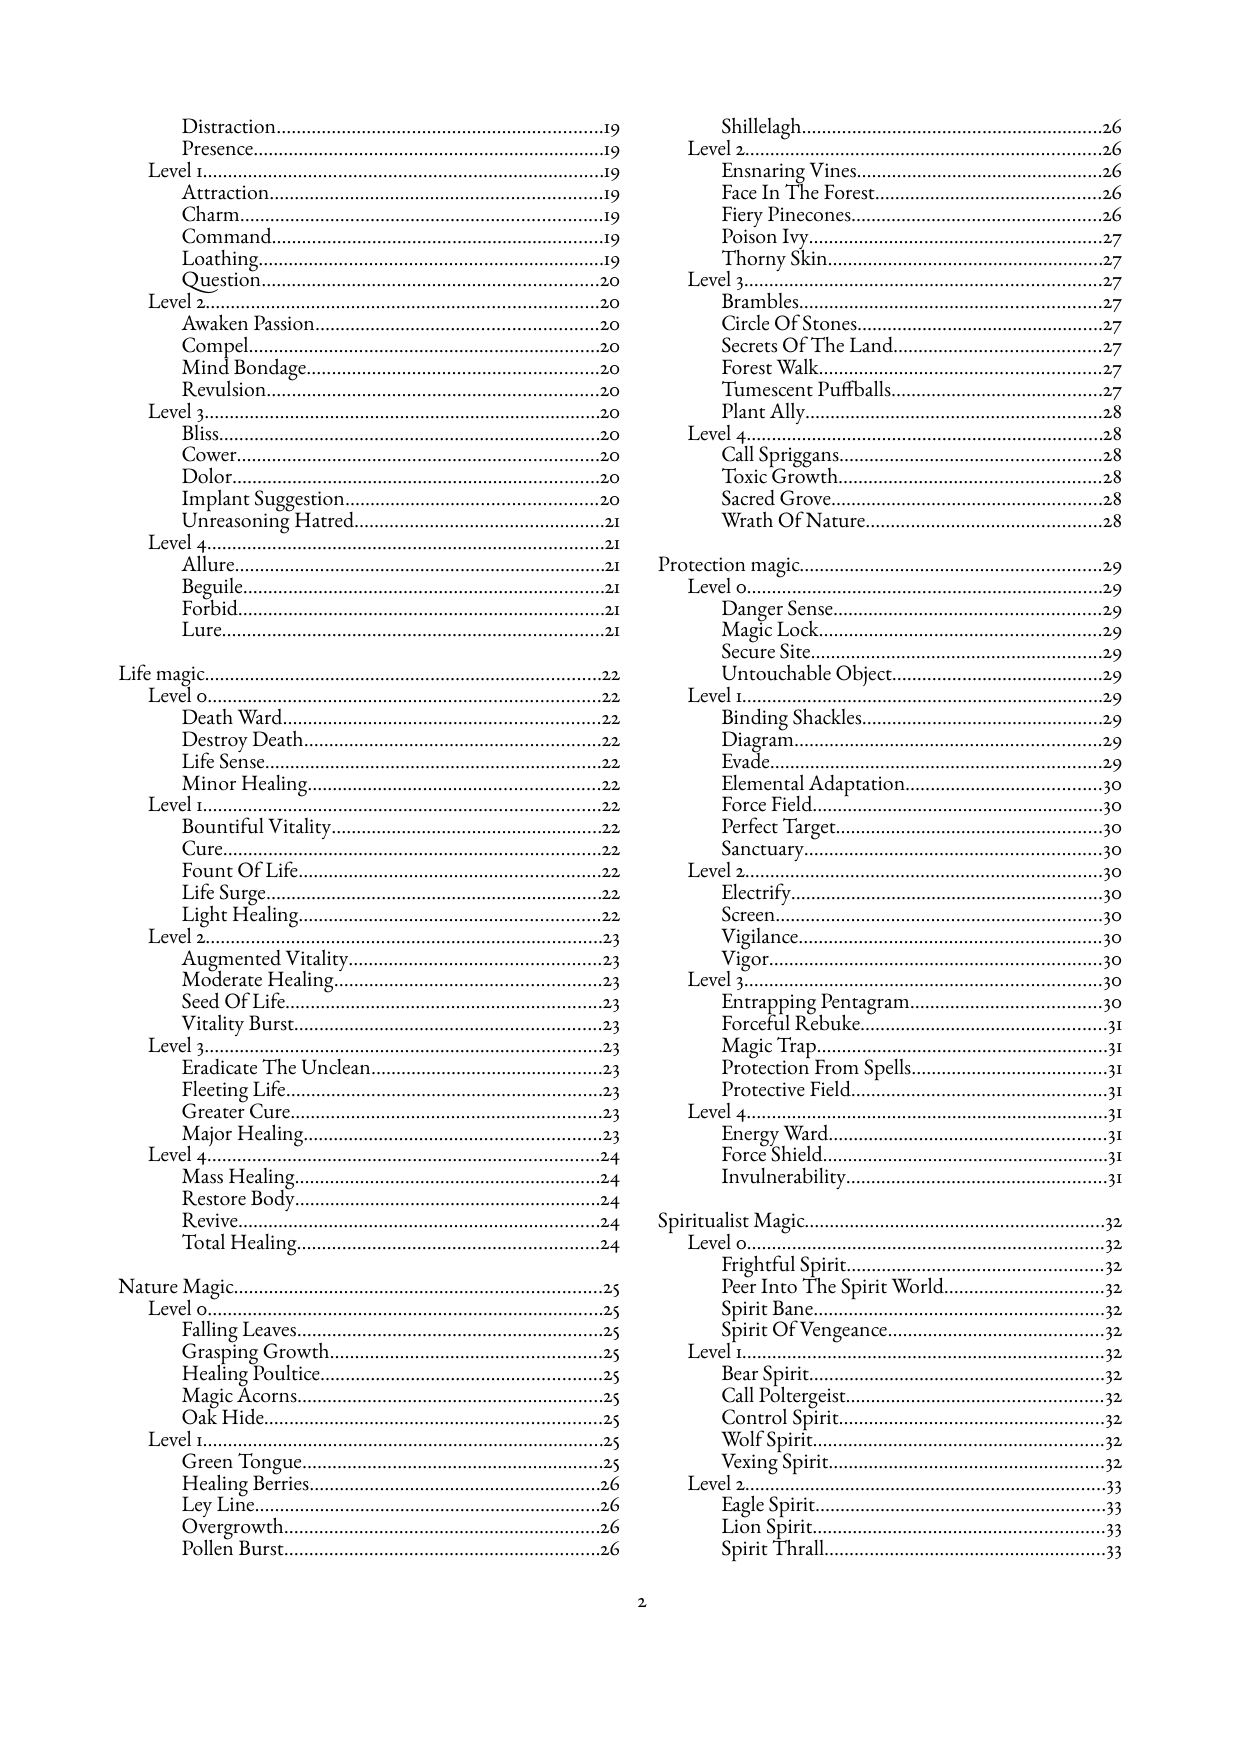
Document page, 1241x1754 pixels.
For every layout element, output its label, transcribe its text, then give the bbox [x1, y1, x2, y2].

text Loathing 19 [177, 249, 620, 271]
text Sanctuary 30 [717, 840, 1122, 862]
text Screen 30 [717, 906, 1122, 927]
text Eradicate The Unclean 23 [177, 1059, 620, 1081]
text Plant Ally 28 [717, 402, 1122, 424]
text Electrify 30 [717, 884, 1122, 906]
text Vexing Spirit 32 [717, 1452, 1122, 1474]
text Life magic 22 [118, 655, 620, 687]
text Energy Ward 31 [717, 1124, 1122, 1146]
text Falling Leaves 25 [177, 1321, 620, 1343]
text Level 3 27 [687, 271, 1122, 293]
text Dolor 20 [177, 468, 620, 490]
text Forceful Rebuke 31 [717, 1015, 1122, 1037]
text Untouchable Object 29 [717, 665, 1122, 687]
text Magic Acorns 25 [177, 1387, 620, 1409]
text Danger Sense 29 [717, 599, 1122, 621]
text Protective Field 31 [717, 1081, 1122, 1102]
text Beguile 21 [177, 577, 620, 599]
text Level 2 26 [687, 140, 1122, 162]
text Invulnerability 31 [717, 1168, 1122, 1190]
text Nature Magic 25 [118, 1268, 620, 1299]
text Level 1 25 [148, 1431, 620, 1452]
text Death Ward 22 [177, 709, 620, 731]
text Secure Site 29 [717, 643, 1122, 665]
text Healing Berries 26 [177, 1474, 620, 1496]
text Level 2 30 [687, 862, 1122, 884]
text Forbid 21 [177, 599, 620, 621]
text Perfect Target 30 [717, 818, 1122, 840]
text Question 20 [177, 271, 620, 293]
text Charm 19 [177, 206, 620, 227]
text Level 1 32 [687, 1343, 1122, 1365]
text Protection From Spells 31 [717, 1059, 1122, 1081]
text Fount Of Life 22 [177, 862, 620, 884]
text Cure 22 [177, 840, 620, 862]
text Life Sense 22 [177, 752, 620, 774]
text Bliss 20 [177, 424, 620, 446]
text Total Healing 24 [177, 1234, 620, 1256]
text Revive 24 [177, 1212, 620, 1234]
text Force Field 30 [717, 796, 1122, 818]
text Awaken Passion 20 [177, 315, 620, 337]
text Green Tongue 25 [177, 1452, 620, 1474]
text Wolf Spirit 32 [717, 1431, 1122, 1452]
text Thorny Skin 27 [717, 249, 1122, 271]
text Revulsion 20 [177, 381, 620, 402]
text Wrath Of Nature 28 [717, 512, 1122, 534]
text Life Surge 22 [177, 884, 620, 906]
text Healing Poultice 25 [177, 1365, 620, 1387]
text Spirit Bane 32 [717, 1299, 1122, 1321]
text Level 4 31 [687, 1102, 1122, 1124]
text Presence 19 [177, 140, 620, 162]
text Peer Into The Spirit World 32 [717, 1277, 1122, 1299]
text Level 2 20 [148, 293, 620, 315]
text Elemental Adaptation 30 [717, 774, 1122, 796]
text Protection magic 29 [658, 546, 1122, 577]
text Overgrowth 26 [177, 1518, 620, 1540]
text Frightful Spirit 32 [717, 1256, 1122, 1277]
text Circle Of Stones 27 [717, 315, 1122, 337]
text Binding Shackles 29 [717, 709, 1122, 731]
text Evade 29 [717, 752, 1122, 774]
text Face In The Forest 26 [717, 184, 1122, 206]
text Toxic Growth 28 [717, 468, 1122, 490]
text Implant Suggestion 20 [177, 490, 620, 512]
text Level 0 22 [148, 687, 620, 709]
text Ley Line 26 [177, 1496, 620, 1518]
text Vigilance 30 [717, 927, 1122, 949]
text Destroy Death 22 [177, 731, 620, 752]
text Entrapping Pentagram 30 [717, 993, 1122, 1015]
text Tumescent Puffballs 27 [717, 381, 1122, 402]
text Magic Lock 29 [717, 621, 1122, 643]
text Forest Walk 27 [717, 359, 1122, 381]
text Shillelagh 26 [717, 118, 1122, 140]
text Ensnaring Vines 26 [717, 162, 1122, 184]
text Restore Body 24 [177, 1190, 620, 1212]
text Diagram 29 [717, 731, 1122, 752]
text Magic Trap 31 [717, 1037, 1122, 1059]
text Control Spirit 32 [717, 1409, 1122, 1431]
text Level 3 23 [148, 1037, 620, 1059]
text Pollen Burst 26 [177, 1540, 620, 1562]
text Greater Cure 23 [177, 1102, 620, 1124]
text Level 0 25 [148, 1299, 620, 1321]
text Grasping Growth 25 [177, 1343, 620, 1365]
text Level 0 32 [687, 1234, 1122, 1256]
text Distraction 19 [177, 118, 620, 140]
text Brambles 27 [717, 293, 1122, 315]
text Level 1 29 [687, 687, 1122, 709]
text Spirit Thrall 33 [717, 1540, 1122, 1562]
text Bear Spirit 32 [717, 1365, 1122, 1387]
text Level 4 21 [148, 534, 620, 556]
text Lion Spirit 33 [717, 1518, 1122, 1540]
text Vigor 30 [717, 949, 1122, 971]
text Light Healing 22 [177, 906, 620, 927]
text Level 4 24 [148, 1146, 620, 1168]
text Minor Healing 22 [177, 774, 620, 796]
text Level 0 29 [687, 577, 1122, 599]
text Poison Ivy 27 [717, 227, 1122, 249]
text Augmented Vitality 23 [177, 949, 620, 971]
text Call Spriggans 28 [717, 446, 1122, 468]
text Command 19 [177, 227, 620, 249]
text Bountiful Vitality 22 [177, 818, 620, 840]
text Attraction 19 [177, 184, 620, 206]
text Secrets Of The Land 27 [717, 337, 1122, 359]
text Moderate Healing 23 [177, 971, 620, 993]
text Level 1 22 [148, 796, 620, 818]
text Seed Of Life 23 [177, 993, 620, 1015]
text Vitality Burst 23 [177, 1015, 620, 1037]
text Unreasoning Hatred 21 [177, 512, 620, 534]
text Spiritualist Magic 32 [658, 1202, 1122, 1234]
text Mind Bondage 20 [177, 359, 620, 381]
text Level 1 19 [148, 162, 620, 184]
text Level 3 30 [687, 971, 1122, 993]
text Eagle Spirit 33 [717, 1496, 1122, 1518]
text Lure 21 [177, 621, 620, 643]
text Cower 20 [177, 446, 620, 468]
text Level 4 28 [687, 424, 1122, 446]
text Call Poltergeist 32 [717, 1387, 1122, 1409]
text Spirit Of Vengeance 32 [717, 1321, 1122, 1343]
text Fiery Pinecones 26 [717, 206, 1122, 227]
text Allure 21 [177, 556, 620, 577]
text Fleeting Life 23 [177, 1081, 620, 1102]
text Level 2 33 [687, 1474, 1122, 1496]
text Oak Hide 25 [177, 1409, 620, 1431]
text Level 3 20 [148, 402, 620, 424]
text Sacred Grove 28 [717, 490, 1122, 512]
text Mass Healing 24 [177, 1168, 620, 1190]
text Major Healing 23 [177, 1124, 620, 1146]
text Compel 20 [177, 337, 620, 359]
text Level 2 23 [148, 927, 620, 949]
text Force Shield 31 [717, 1146, 1122, 1168]
